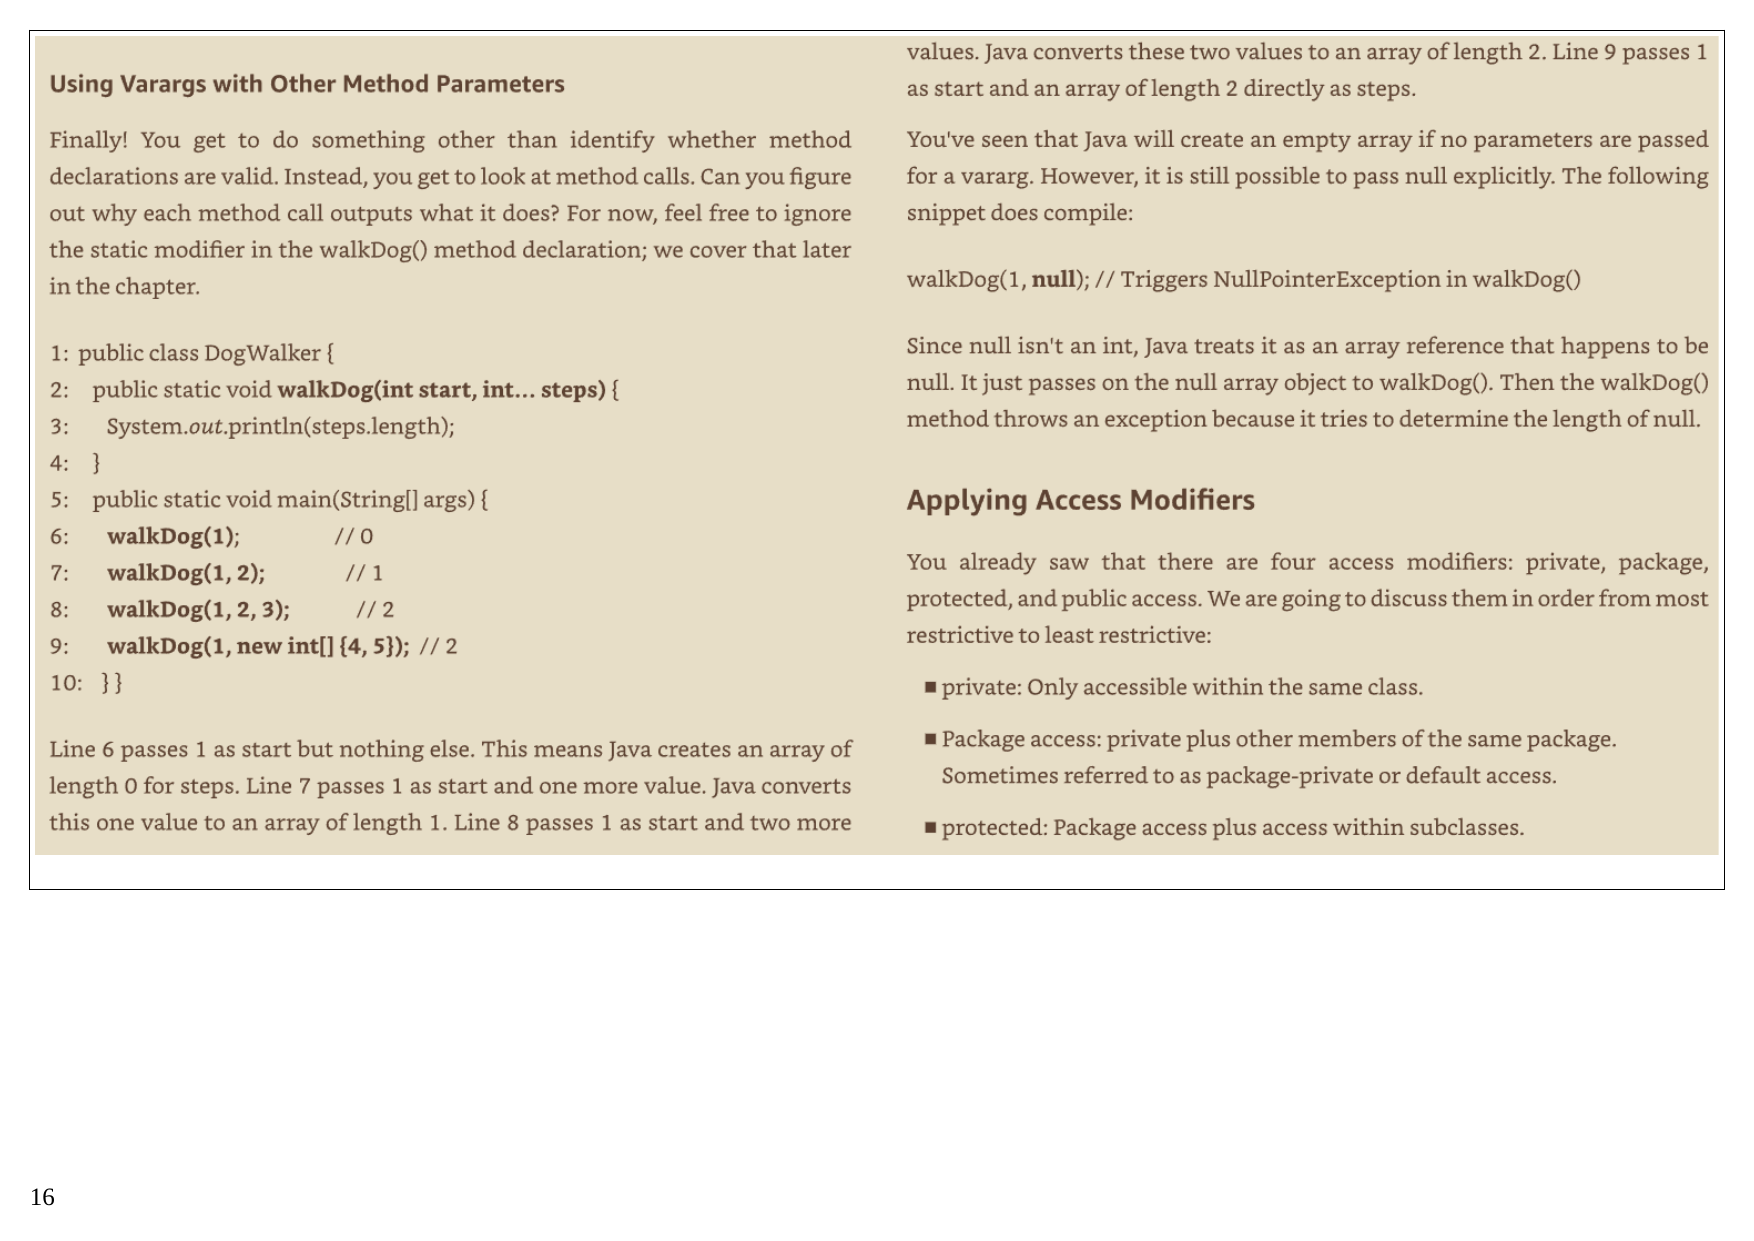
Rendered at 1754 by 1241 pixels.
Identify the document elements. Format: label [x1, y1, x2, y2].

table_cell [30, 31, 1724, 889]
picture [35, 36, 1719, 855]
